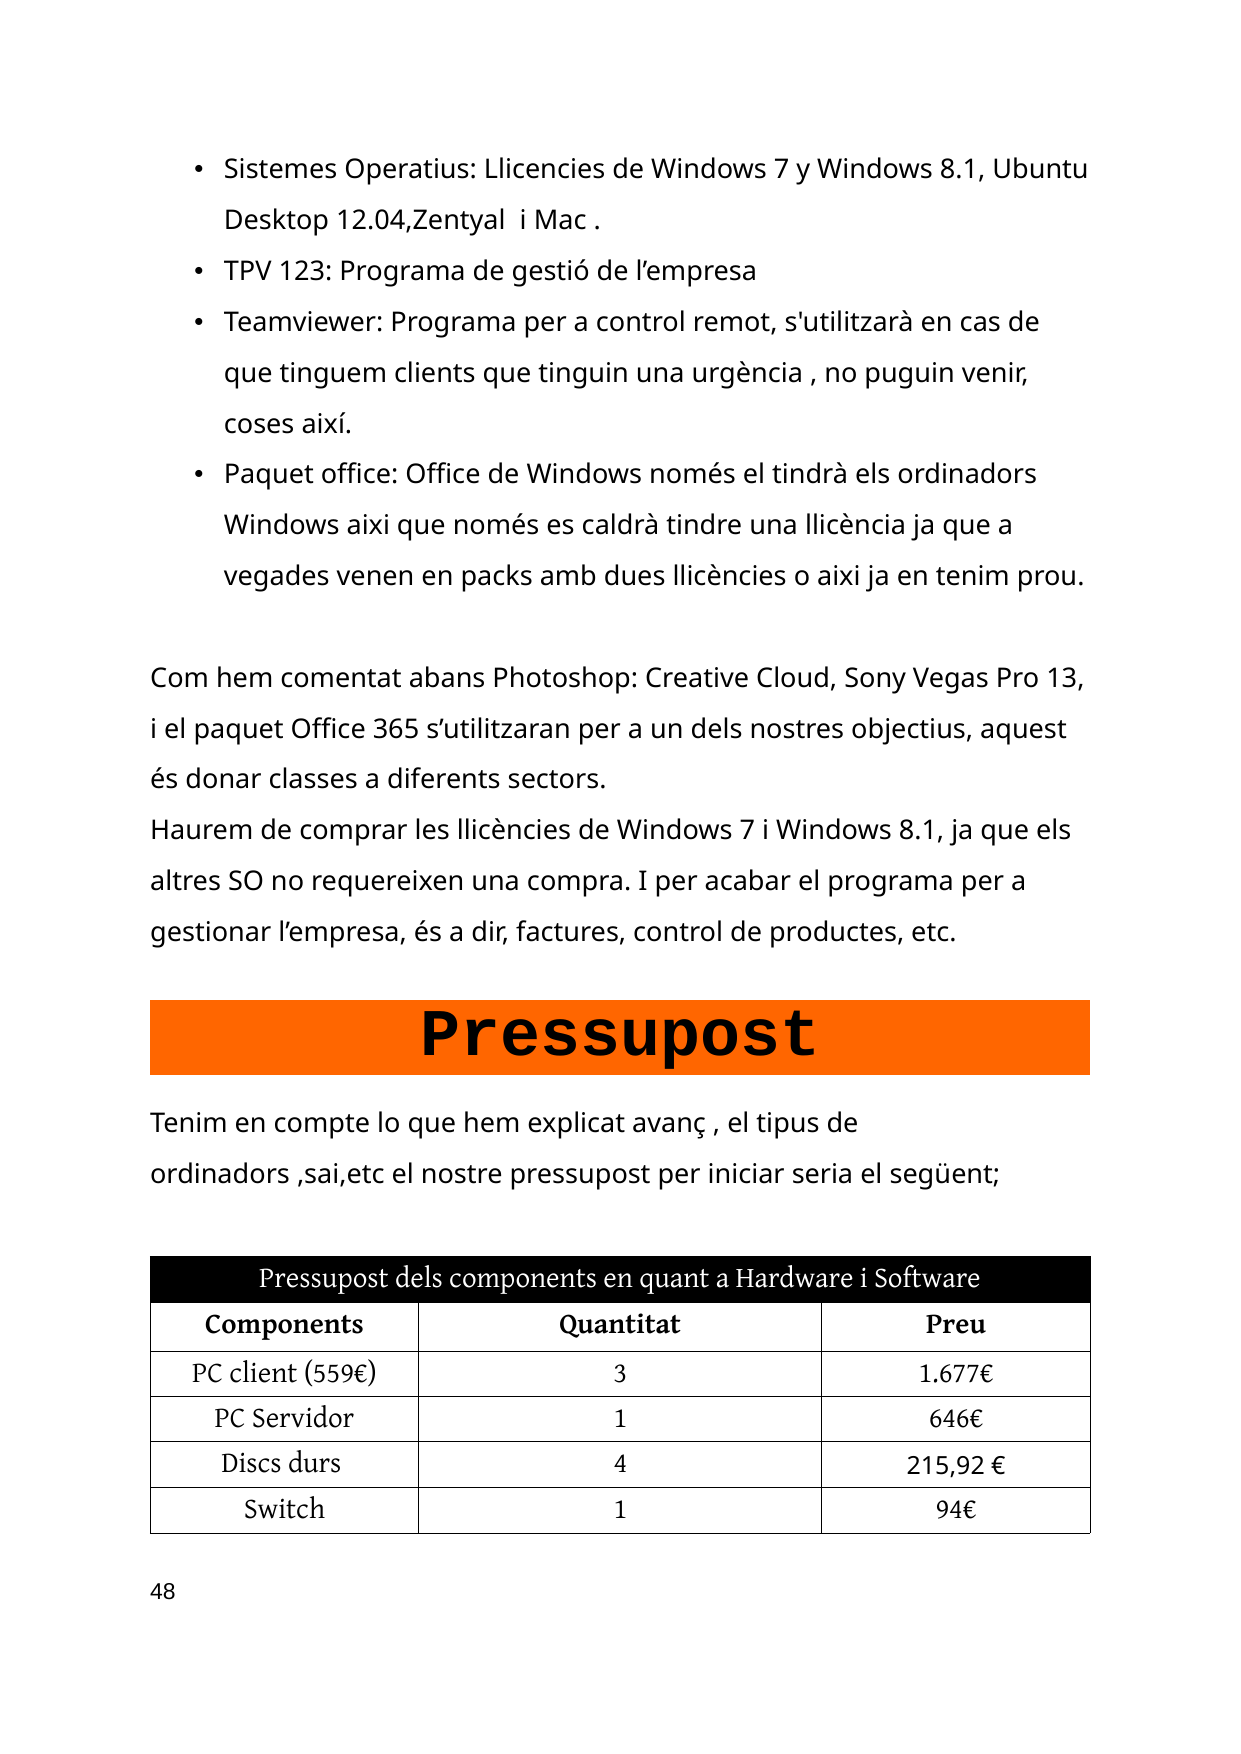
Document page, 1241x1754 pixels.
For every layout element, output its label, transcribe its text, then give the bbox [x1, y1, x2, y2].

table_cell 1.677€ [822, 1352, 1090, 1396]
table_cell 1 [419, 1488, 821, 1532]
text Com hem comentat abans Photoshop: Creative Cloud, Sony Vegas Pro 13, i el paquet Office 365 s’utilitzaran per a un dels nostres objectius, aquest és donar classes a diferents sectors. [150, 658, 1090, 797]
table_header Pressupost dels components en quant a Hardware i Software [151, 1257, 1090, 1302]
table_cell Quantitat [419, 1303, 821, 1351]
table_cell Discs durs [151, 1442, 418, 1487]
table_cell PC Servidor [151, 1397, 418, 1441]
table_cell 94€ [822, 1488, 1090, 1532]
table_cell 215,92 € [822, 1442, 1090, 1487]
text Pressupost [150, 1000, 1090, 1075]
list Teamviewer: Programa per a control remot, s'utilitzarà en cas de que tinguem clients que tinguin una urgència , no puguin venir, coses així. [194, 302, 1090, 441]
table_cell PC client (559€) [151, 1352, 418, 1396]
text Tenim en compte lo que hem explicat avanç , el tipus de ordinadors ,sai,etc el nostre pressupost per iniciar seria el següent; [150, 1104, 1090, 1192]
table_cell Preu [822, 1303, 1090, 1351]
table_cell 4 [419, 1442, 821, 1487]
list Paquet office: Office de Windows només el tindrà els ordinadors Windows aixi que només es caldrà tindre una llicència ja que a vegades venen en packs amb dues llicències o aixi ja en tenim prou. [194, 455, 1090, 593]
table_cell 646€ [822, 1397, 1090, 1441]
list TPV 123: Programa de gestió de l’empresa [194, 252, 1090, 288]
list Sistemes Operatius: Llicencies de Windows 7 y Windows 8.1, Ubuntu Desktop 12.04,Zentyal i Mac . [194, 150, 1090, 238]
table_cell Components [151, 1303, 418, 1351]
table_cell 1 [419, 1397, 821, 1441]
table_cell Switch [151, 1488, 418, 1532]
table_cell 3 [419, 1352, 821, 1396]
text Haurem de comprar les llicències de Windows 7 i Windows 8.1, ja que els altres SO no requereixen una compra. I per acabar el programa per a gestionar l’empresa, és a dir, factures, control de productes, etc. [150, 811, 1090, 949]
